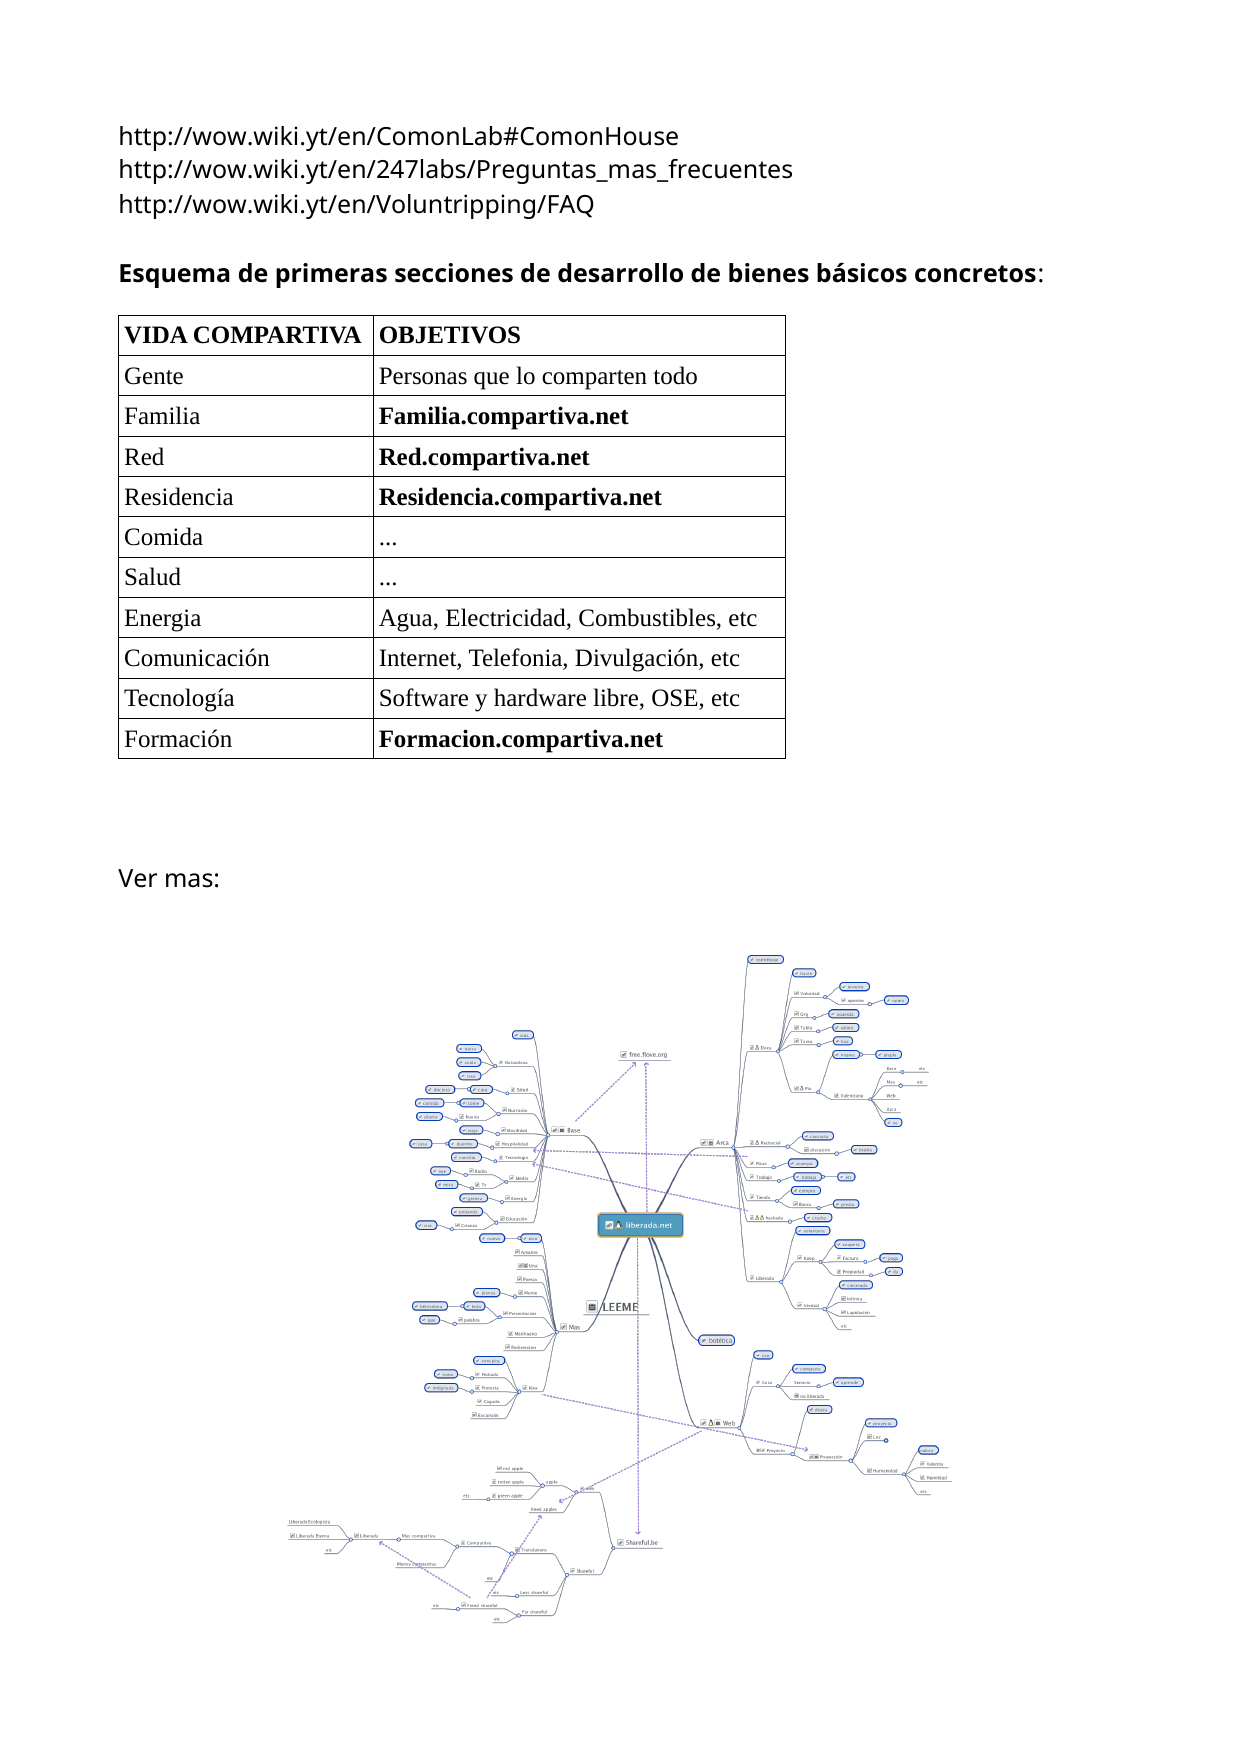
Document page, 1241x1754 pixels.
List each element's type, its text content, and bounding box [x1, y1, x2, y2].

picture [260, 928, 980, 1653]
table_cell Personas que lo comparten todo [374, 356, 785, 395]
table_cell Comunicación [119, 638, 373, 678]
table_cell Residencia.compartiva.net [374, 477, 785, 516]
table_cell Comida [119, 517, 373, 557]
table_cell Software y hardware libre, OSE, etc [374, 679, 785, 718]
table_cell Energia [119, 598, 373, 637]
table_cell Agua, Electricidad, Combustibles, etc [374, 598, 785, 637]
table_header VIDA COMPARTIVA [119, 316, 373, 355]
table_cell Familia [119, 396, 373, 436]
table_cell Familia.compartiva.net [374, 396, 785, 436]
table_cell Red [119, 437, 373, 476]
text http://wow.wiki.yt/en/Voluntripping/FAQ [118, 186, 1122, 220]
table_cell Gente [119, 356, 373, 395]
text Esquema de primeras secciones de desarrollo de bienes básicos concretos: [118, 254, 1122, 290]
table_cell ... [374, 517, 785, 557]
table_cell Tecnología [119, 679, 373, 718]
table_cell Red.compartiva.net [374, 437, 785, 476]
table_header OBJETIVOS [374, 316, 785, 355]
table_cell Salud [119, 558, 373, 597]
table_cell Residencia [119, 477, 373, 516]
text http://wow.wiki.yt/en/ComonLab#ComonHouse [118, 118, 1122, 152]
table_cell Internet, Telefonia, Divulgación, etc [374, 638, 785, 678]
table_cell Formación [119, 719, 373, 758]
table_cell Formacion.compartiva.net [374, 719, 785, 758]
table_cell ... [374, 558, 785, 597]
text Ver mas: [118, 861, 1122, 894]
text http://wow.wiki.yt/en/247labs/Preguntas_mas_frecuentes [118, 152, 1122, 186]
